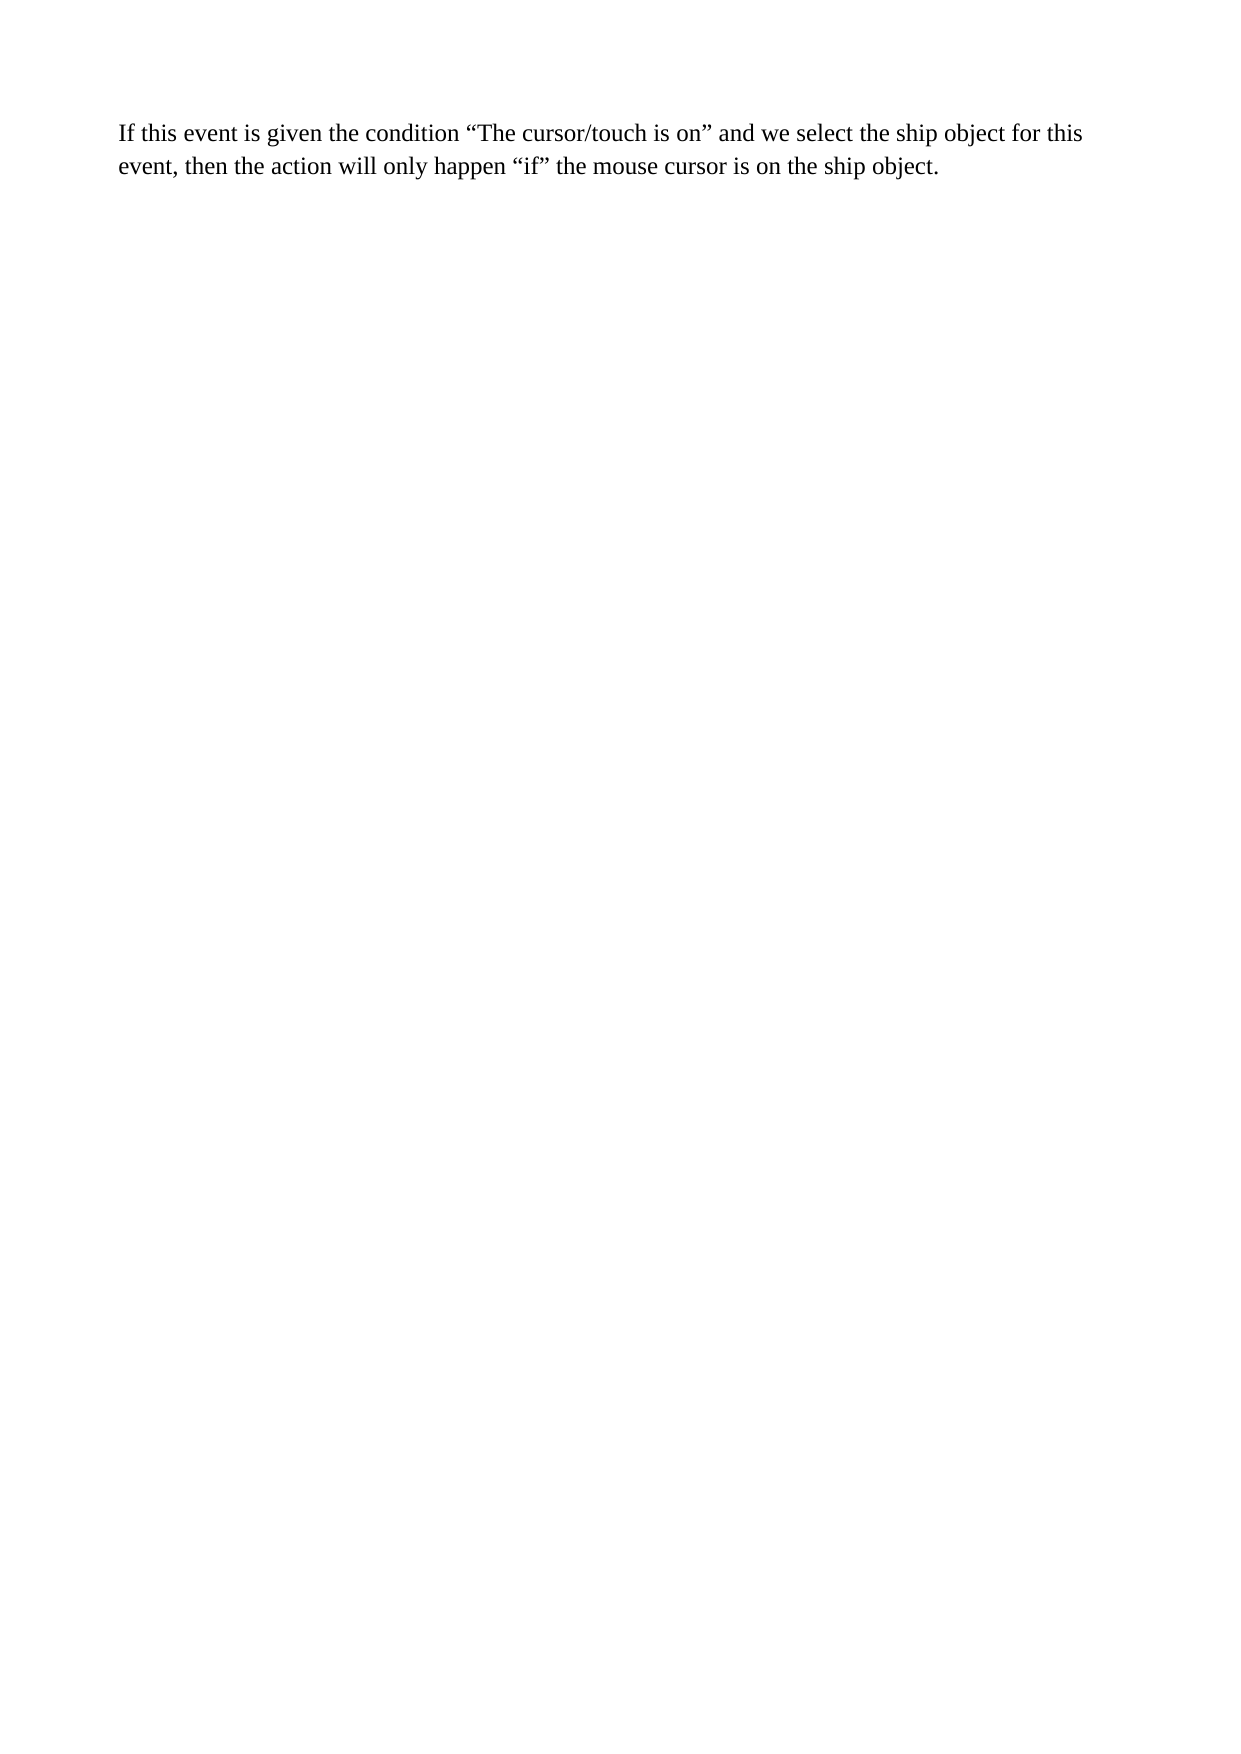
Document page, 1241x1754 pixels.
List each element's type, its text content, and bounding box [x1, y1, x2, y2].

text If this event is given the condition “The cursor/touch is on” and we select the ship object for this event, then the action will only happen “if” the mouse cursor is on the ship object. [118, 118, 1122, 180]
